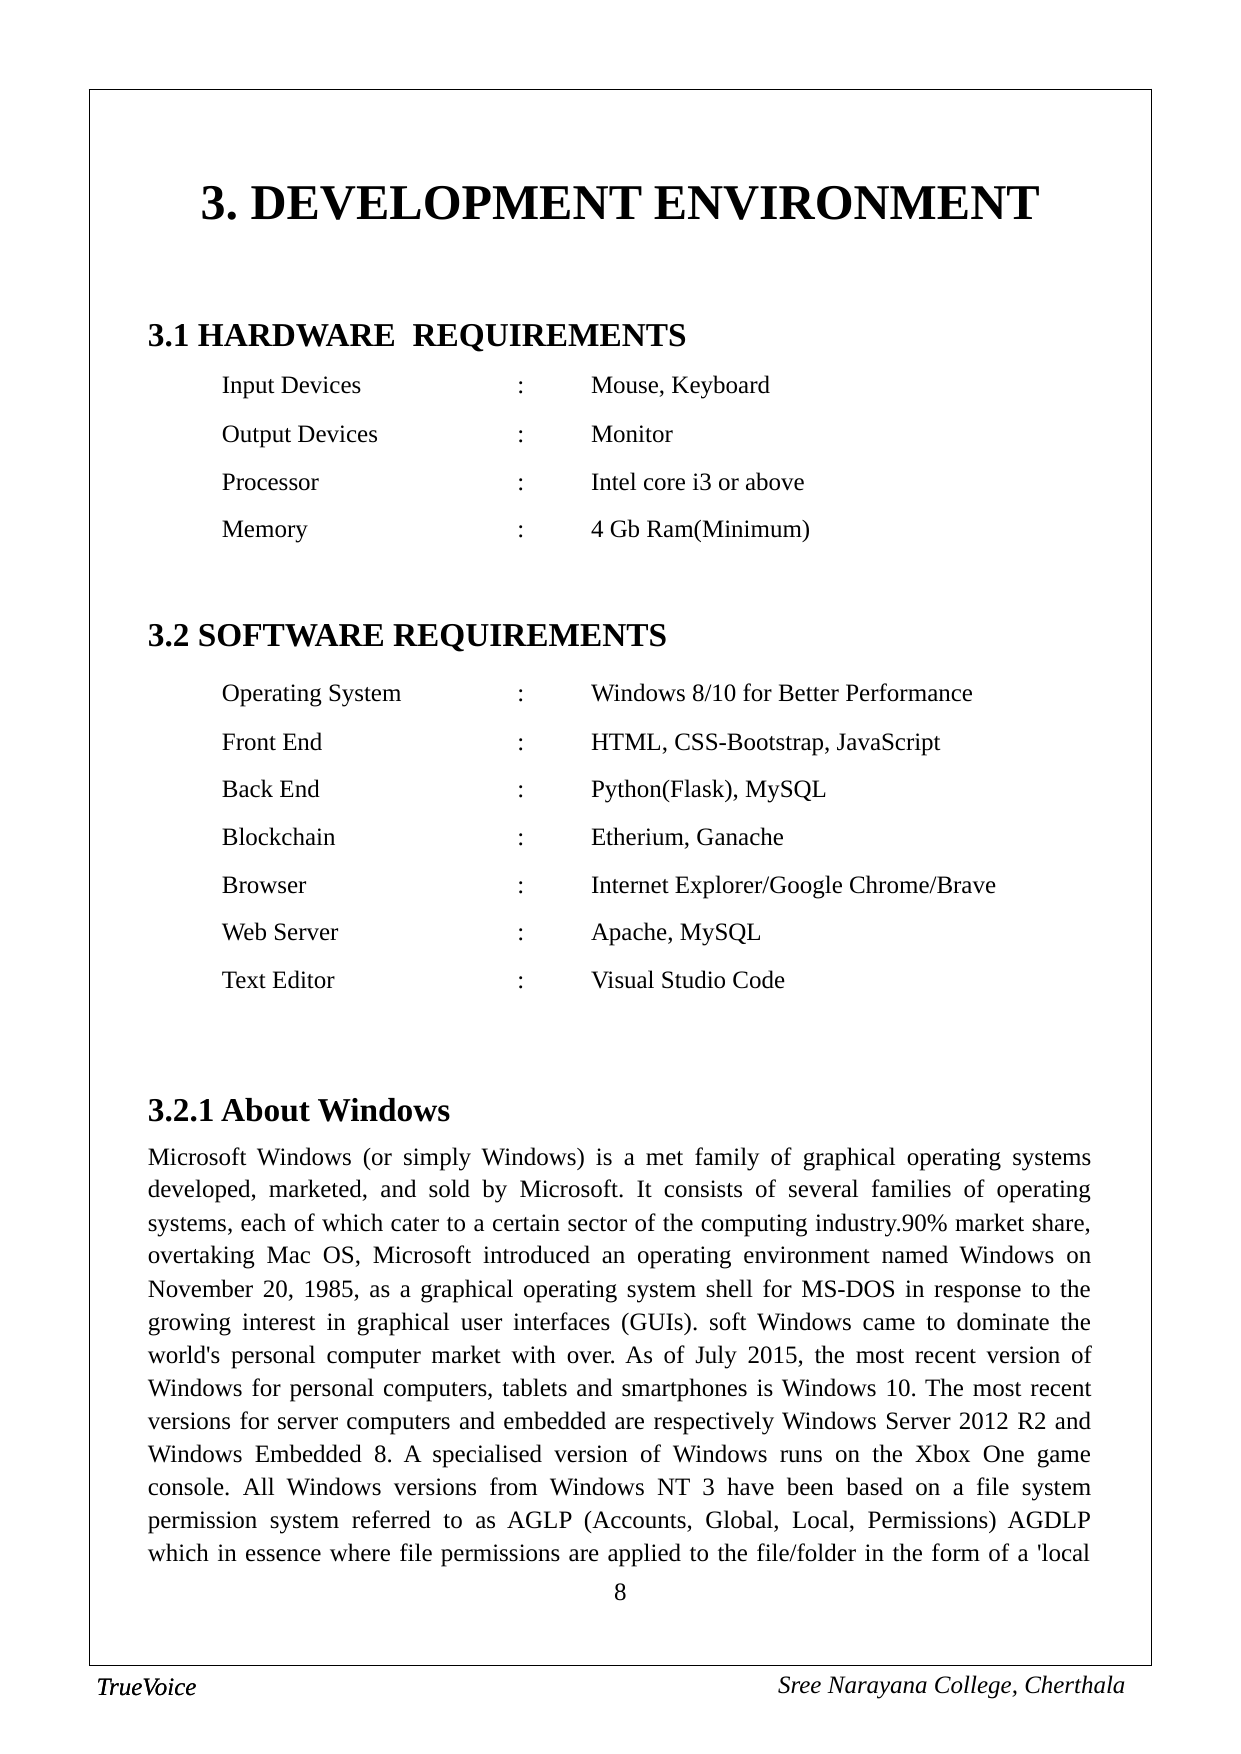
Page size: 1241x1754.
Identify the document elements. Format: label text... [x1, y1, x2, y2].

subtitle 3.1 HARDWARE REQUIREMENTS [148, 315, 1092, 354]
text Output Devices : Monitor [148, 419, 1092, 448]
text Processor : Intel core i3 or above [148, 467, 1092, 496]
text Blockchain : Etherium, Ganache [148, 822, 1092, 851]
text Memory : 4 Gb Ram(Minimum) [148, 514, 1092, 543]
text Front End : HTML, CSS-Bootstrap, JavaScript [148, 727, 1092, 756]
text 3.2 SOFTWARE REQUIREMENTS [148, 615, 1092, 653]
title 3. DEVELOPMENT ENVIRONMENT [148, 173, 1092, 230]
text Web Server : Apache, MySQL [148, 917, 1092, 946]
text Input Devices : Mouse, Keyboard [148, 366, 1092, 400]
text Browser : Internet Explorer/Google Chrome/Brave [148, 870, 1092, 898]
text Back End : Python(Flask), MySQL [148, 774, 1092, 803]
subtitle 3.2.1 About Windows [148, 1091, 1092, 1129]
text Microsoft Windows (or simply Windows) is a met family of graphical operating systems developed, marketed, and sold by Microsoft. It consists of several families of operating systems, each of which cater to a certain sector of the computing industry.90% market share, overtaking Mac OS, Microsoft introduced an operating environment named Windows on November 20, 1985, as a graphical operating system shell for MS-DOS in response to the growing interest in graphical user interfaces (GUIs). soft Windows came to dominate the world's personal computer market with over. As of July 2015, the most recent version of Windows for personal computers, tablets and smartphones is Windows 10. The most recent versions for server computers and embedded are respectively Windows Server 2012 R2 and Windows Embedded 8. A specialised version of Windows runs on the Xbox One game console. All Windows versions from Windows NT 3 have been based on a file system permission system referred to as AGLP (Accounts, Global, Local, Permissions) AGDLP which in essence where file permissions are applied to the file/folder in the form of a 'local [148, 1142, 1092, 1567]
text Text Editor : Visual Studio Code [148, 965, 1092, 994]
text Operating System : Windows 8/10 for Better Performance [148, 674, 1092, 707]
